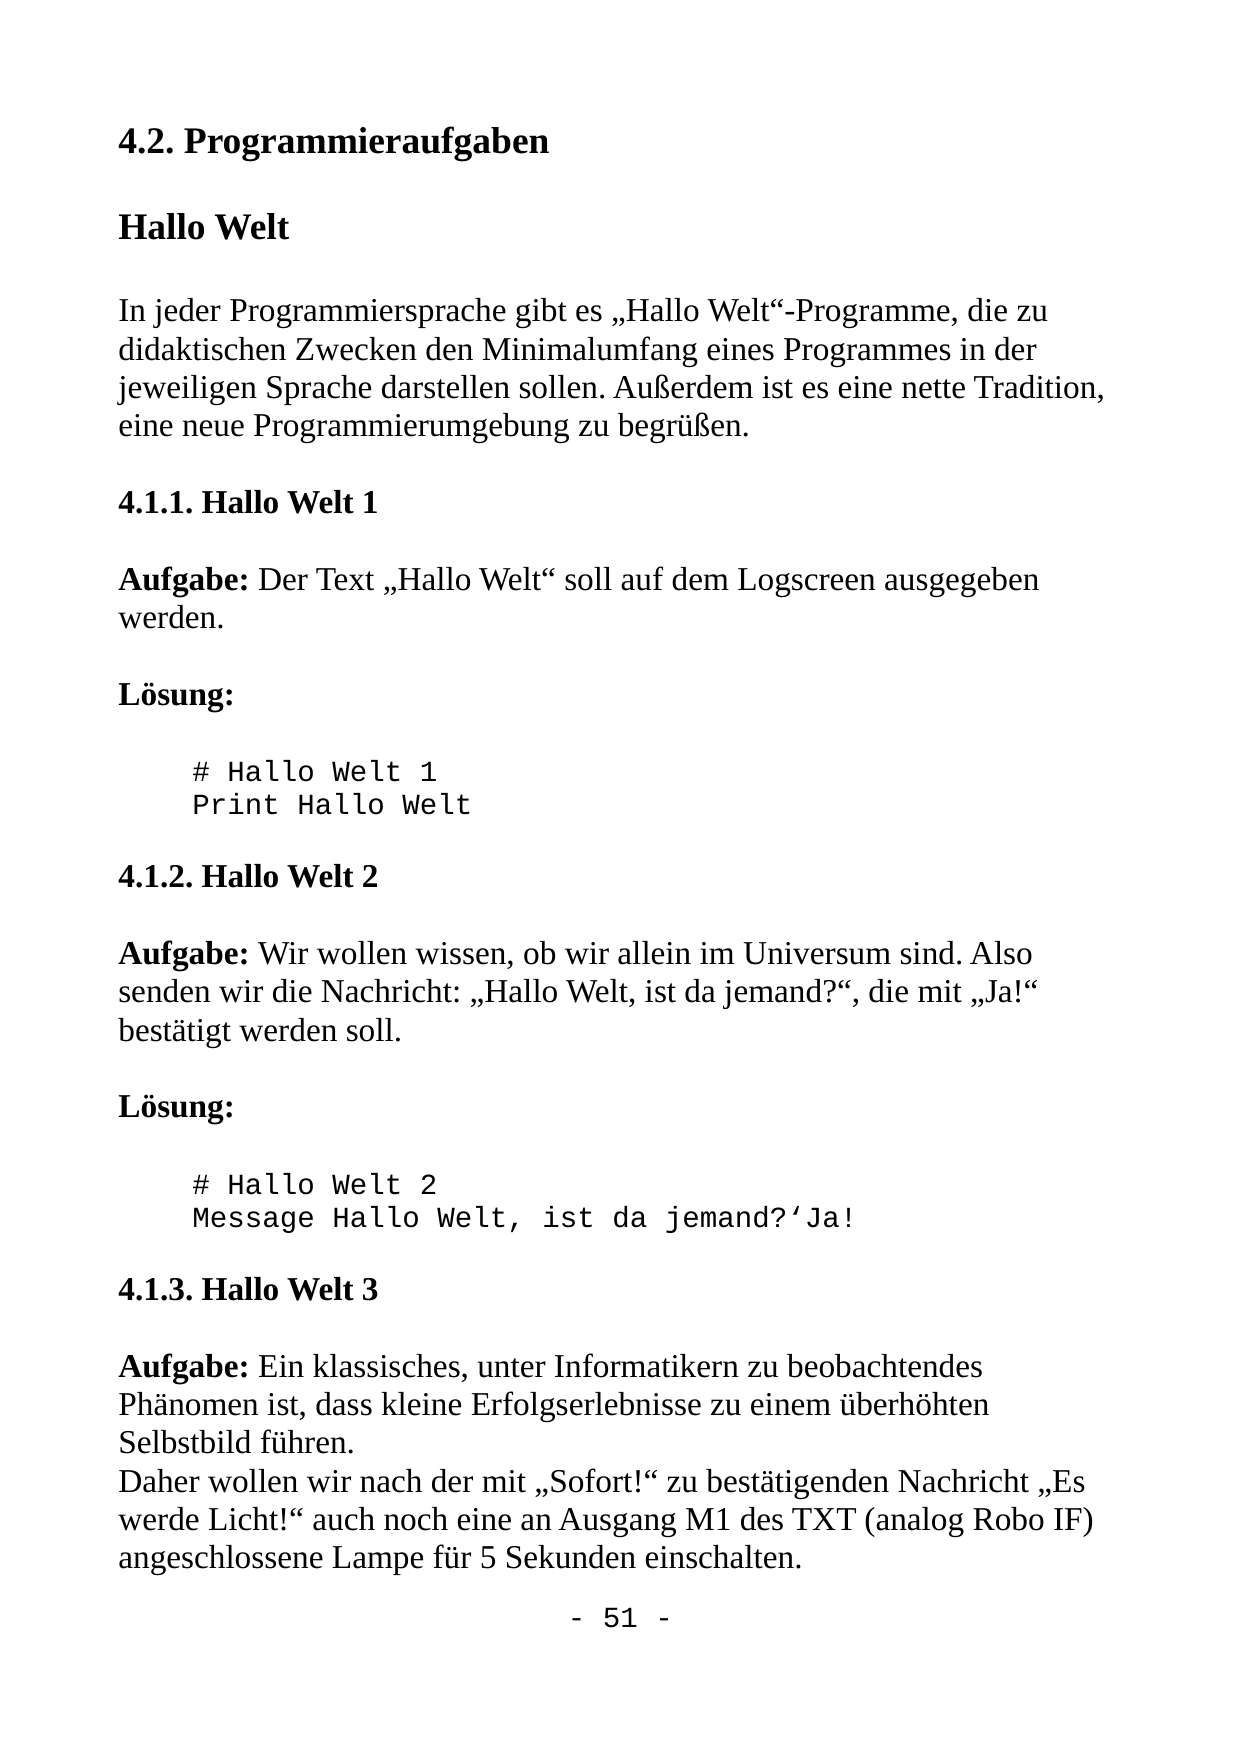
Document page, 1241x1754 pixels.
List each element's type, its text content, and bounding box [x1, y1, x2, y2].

text 4.1.3. Hallo Welt 3 [118, 1269, 1122, 1307]
text 4.1.1. Hallo Welt 1 [118, 482, 1122, 521]
text Aufgabe: Wir wollen wissen, ob wir allein im Universum sind. Also senden wir die Nachricht: „Hallo Welt, ist da jemand?“, die mit „Ja!“ bestätigt werden soll. [118, 933, 1122, 1048]
text Lösung: [118, 674, 1122, 712]
text Aufgabe: Ein klassisches, unter Informatikern zu beobachtendes Phänomen ist, dass kleine Erfolgserlebnisse zu einem überhöhten Selbstbild führen. [118, 1346, 1122, 1461]
text Print Hallo Welt [118, 791, 1122, 823]
text Lösung: [118, 1087, 1122, 1125]
text Aufgabe: Der Text „Hallo Welt“ soll auf dem Logscreen ausgegeben werden. [118, 559, 1122, 636]
text # Hallo Welt 1 [118, 751, 1122, 791]
text 4.2. Programmieraufgaben [118, 118, 1122, 161]
text 4.1.2. Hallo Welt 2 [118, 857, 1122, 895]
text # Hallo Welt 2 [118, 1163, 1122, 1203]
text Daher wollen wir nach der mit „Sofort!“ zu bestätigenden Nachricht „Es werde Licht!“ auch noch eine an Ausgang M1 des TXT (analog Robo IF) angeschlossene Lampe für 5 Sekunden einschalten. [118, 1461, 1122, 1576]
text Hallo Welt [118, 204, 1122, 247]
text Message Hallo Welt, ist da jemand?‘Ja! [118, 1203, 1122, 1236]
text In jeder Programmiersprache gibt es „Hallo Welt“-Programme, die zu didaktischen Zwecken den Minimalumfang eines Programmes in der jeweiligen Sprache darstellen sollen. Außerdem ist es eine nette Tradition, eine neue Programmierumgebung zu begrüßen. [118, 291, 1122, 444]
